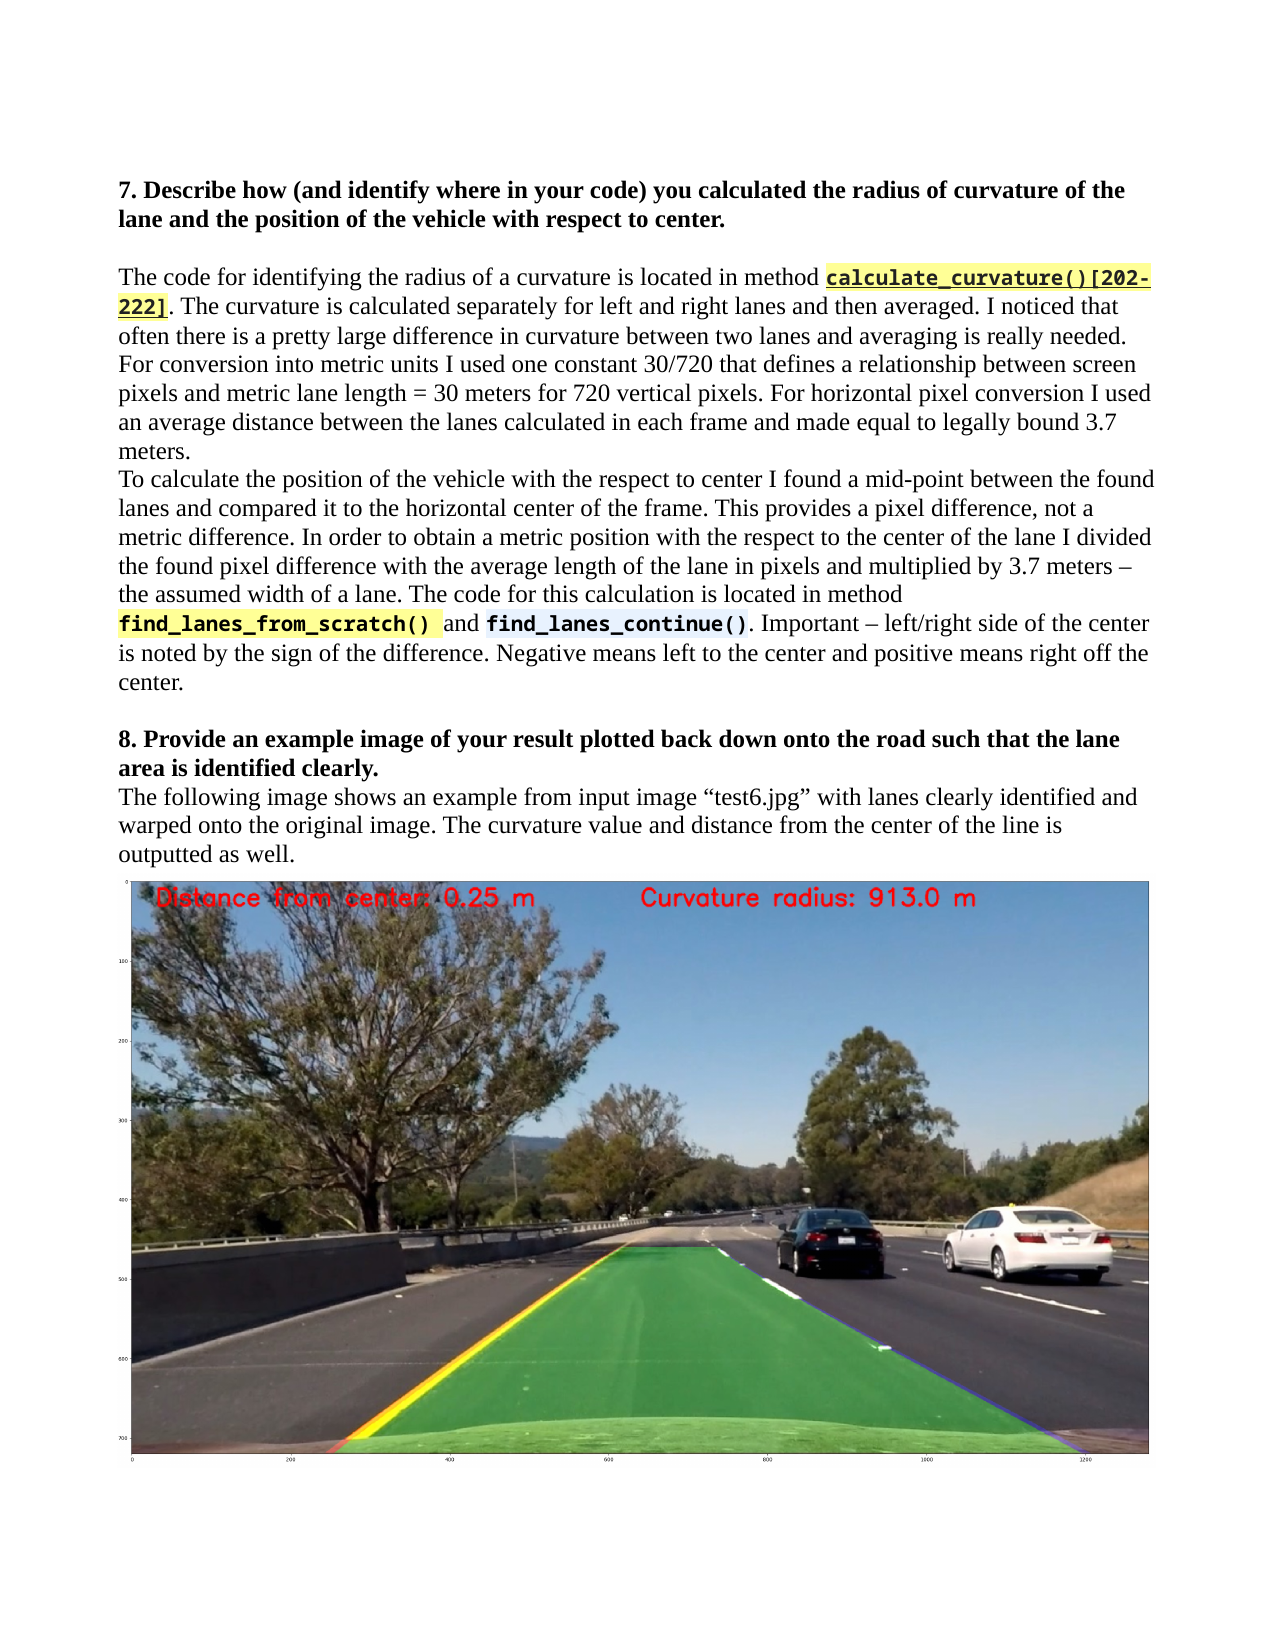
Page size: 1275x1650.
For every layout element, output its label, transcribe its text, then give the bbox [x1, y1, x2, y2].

text 7. Describe how (and identify where in your code) you calculated the radius of curvature of the lane and the position of the vehicle with respect to center. [118, 176, 1157, 233]
text 8. Provide an example image of your result plotted back down onto the road such that the lane area is identified clearly. [118, 724, 1157, 782]
text To calculate the position of the vehicle with the respect to center I found a mid-point between the found lanes and compared it to the horizontal center of the frame. This provides a pixel difference, not a metric difference. In order to obtain a metric position with the respect to the center of the lane I divided the found pixel difference with the average length of the lane in pixels and multiplied by 3.7 meters – the assumed width of a lane. The code for this calculation is located in method find_lanes_from_scratch() and find_lanes_continue(). Important – left/right side of the center is noted by the sign of the difference. Negative means left to the center and positive means right off the center. [118, 464, 1157, 695]
text The code for identifying the radius of a curvature is located in method calculate_curvature()[202-222]. The curvature is calculated separately for left and right lanes and then averaged. I noticed that often there is a pretty large difference in curvature between two lanes and averaging is really needed. For conversion into metric units I used one constant 30/720 that defines a relationship between screen pixels and metric lane length = 30 meters for 720 vertical pixels. For horizontal pixel conversion I used an average distance between the lanes calculated in each frame and made equal to legally bound 3.7 meters. [118, 262, 1157, 464]
picture [117, 873, 1157, 1468]
text The following image shows an example from input image “test6.jpg” with lanes clearly identified and warped onto the original image. The curvature value and distance from the center of the line is outputted as well. [118, 782, 1157, 868]
